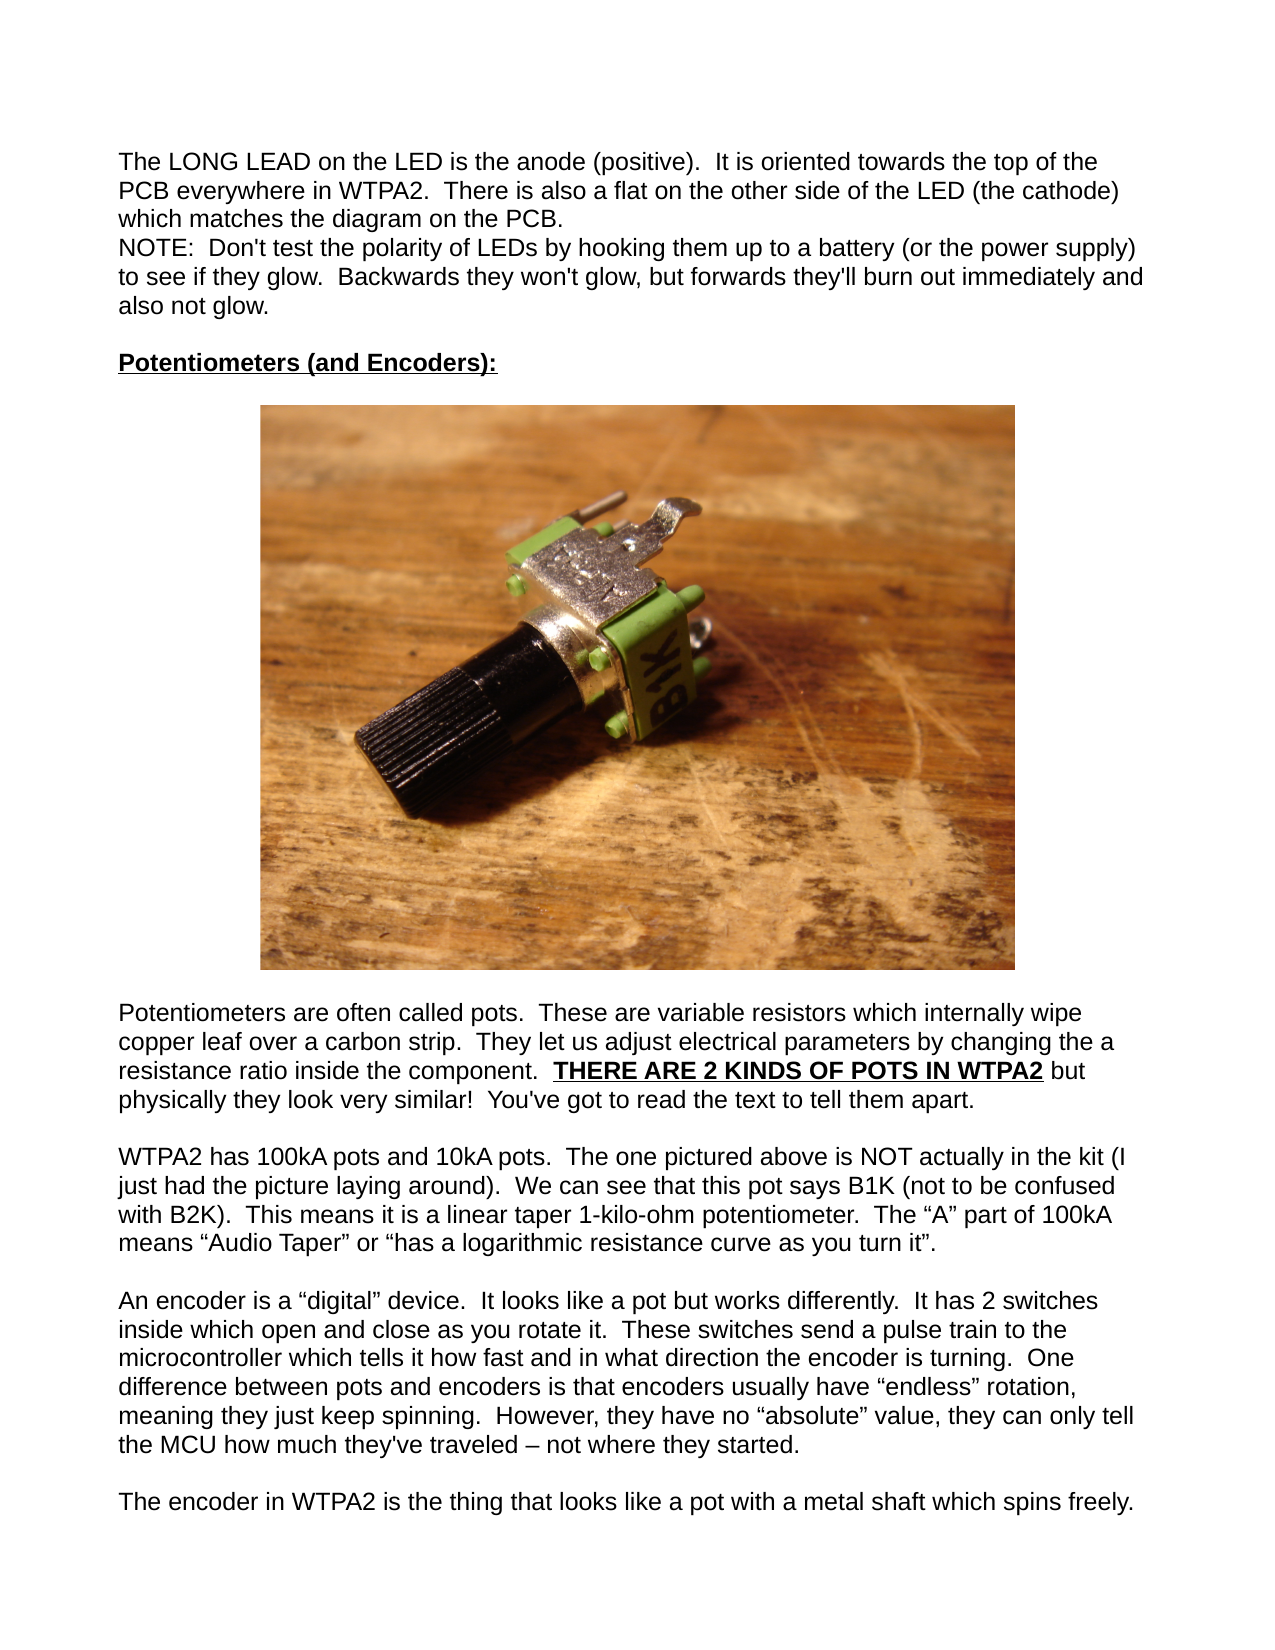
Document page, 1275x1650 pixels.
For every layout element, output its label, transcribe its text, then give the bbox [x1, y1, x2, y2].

text The encoder in WTPA2 is the thing that looks like a pot with a metal shaft which spins freely. [118, 1487, 1157, 1516]
text Potentiometers are often called pots. These are variable resistors which internally wipe copper leaf over a carbon strip. They let us adjust electrical parameters by changing the a resistance ratio inside the component. THERE ARE 2 KINDS OF POTS IN WTPA2 but physically they look very similar! You've got to read the text to tell them apart. [118, 998, 1157, 1113]
text Potentiometers (and Encoders): [118, 348, 1157, 377]
text An encoder is a “digital” device. It looks like a pot but works differently. It has 2 switches inside which open and close as you rotate it. These switches send a pulse train to the microcontroller which tells it how fast and in what direction the encoder is turning. One difference between pots and encoders is that encoders usually have “endless” rotation, meaning they just keep spinning. However, they have no “absolute” value, they can only tell the MCU how much they've traveled – not where they started. [118, 1286, 1157, 1458]
text The LONG LEAD on the LED is the anode (positive). It is oriented towards the top of the PCB everywhere in WTPA2. There is also a flat on the other side of the LED (the cathode) which matches the diagram on the PCB. [118, 147, 1157, 233]
text NOTE: Don't test the polarity of LEDs by hooking them up to a battery (or the power supply) to see if they glow. Backwards they won't glow, but forwards they'll burn out immediately and also not glow. [118, 233, 1157, 319]
picture [260, 405, 1015, 970]
text WTPA2 has 100kA pots and 10kA pots. The one pictured above is NOT actually in the kit (I just had the picture laying around). We can see that this pot says B1K (not to be confused with B2K). This means it is a linear taper 1-kilo-ohm potentiometer. The “A” part of 100kA means “Audio Taper” or “has a logarithmic resistance curve as you turn it”. [118, 1142, 1157, 1257]
